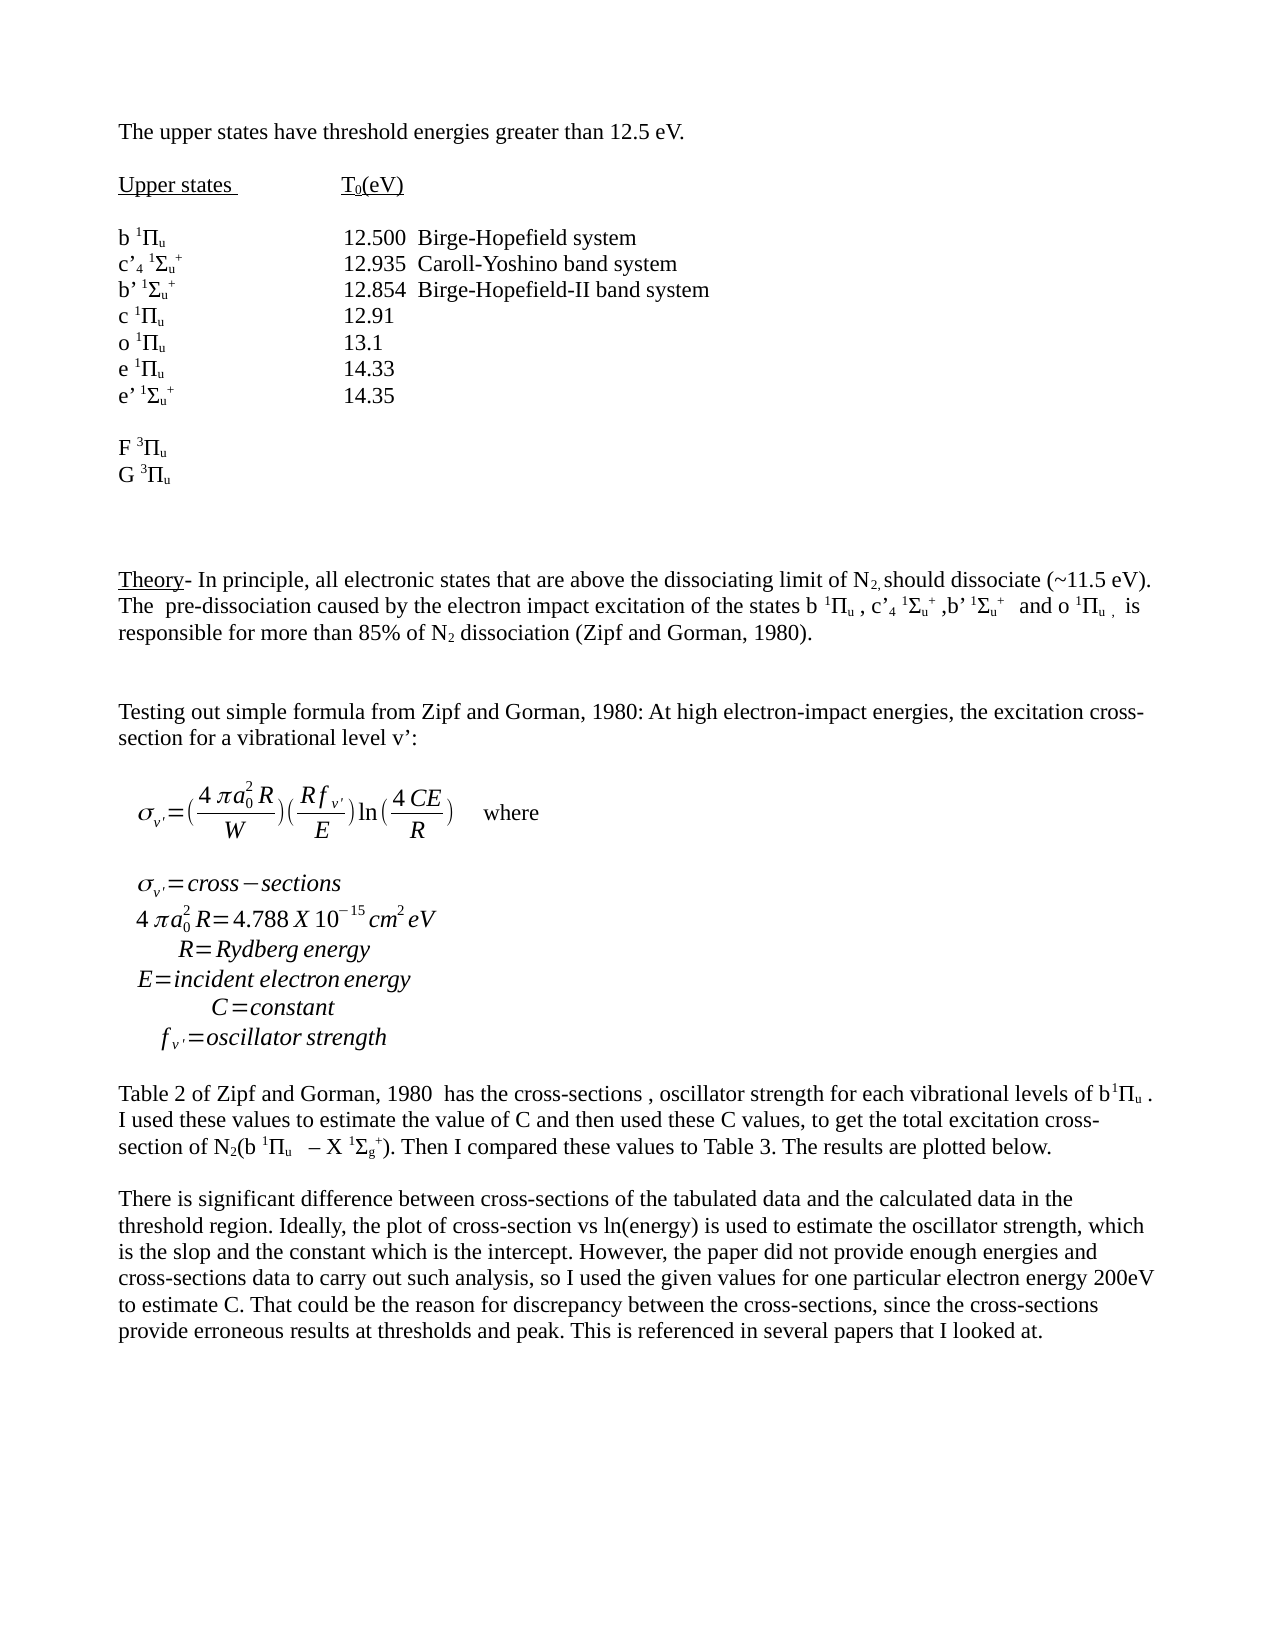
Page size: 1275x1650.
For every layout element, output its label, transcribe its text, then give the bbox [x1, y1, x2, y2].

text Testing out simple formula from Zipf and Gorman, 1980: At high electron-impact energies, the excitation cross-section for a vibrational level v’: [118, 698, 1157, 751]
text b’ 1Σu+ 12.854 Birge-Hopefield-II band system [118, 276, 1157, 303]
text e’ 1Σu+ 14.35 [118, 382, 1157, 408]
text c 1Пu 12.91 [118, 303, 1157, 329]
text F 3Пu [118, 434, 1157, 461]
text b 1Пu 12.500 Birge-Hopefield system [118, 223, 1157, 250]
text Theory- In principle, all electronic states that are above the dissociating limit of N2, should dissociate (~11.5 eV). The pre-dissociation caused by the electron impact excitation of the states b 1Пu , c’4 1Σu+ ,b’ 1Σu+ and o 1Пu , is responsible for more than 85% of N2 dissociation (Zipf and Gorman, 1980). [118, 566, 1157, 645]
text c’4 1Σu+ 12.935 Caroll-Yoshino band system [118, 250, 1157, 276]
text where [118, 777, 1157, 843]
text There is significant difference between cross-sections of the tabulated data and the calculated data in the threshold region. Ideally, the plot of cross-section vs ln(energy) is used to estimate the oscillator strength, which is the slop and the constant which is the intercept. However, the paper did not provide enough energies and cross-sections data to carry out such analysis, so I used the given values for one particular electron energy 200eV to estimate C. That could be the reason for discrepancy between the cross-sections, since the cross-sections provide erroneous results at thresholds and peak. This is referenced in several papers that I looked at. [118, 1185, 1157, 1343]
text Upper states T0(eV) [118, 171, 1157, 197]
text o 1Пu 13.1 [118, 329, 1157, 355]
text e 1Пu 14.33 [118, 355, 1157, 382]
text G 3Пu [118, 461, 1157, 487]
text The upper states have threshold energies greater than 12.5 eV. [118, 118, 1157, 144]
text Table 2 of Zipf and Gorman, 1980 has the cross-sections , oscillator strength for each vibrational levels of b1Пu . I used these values to estimate the value of C and then used these C values, to get the total excitation cross-section of N2(b 1Пu – X 1Σg+). Then I compared these values to Table 3. The results are plotted below. [118, 1080, 1157, 1159]
